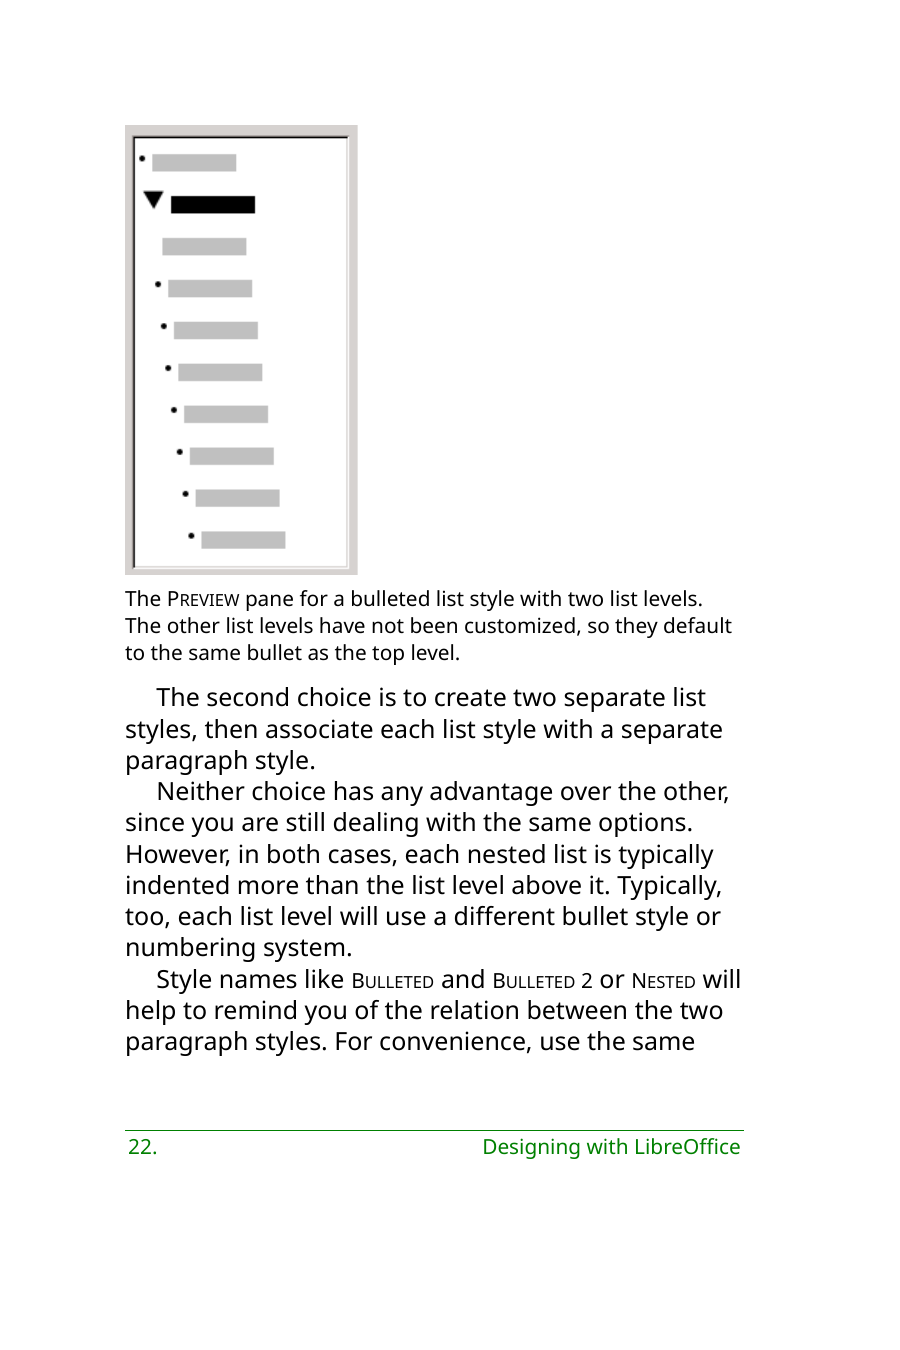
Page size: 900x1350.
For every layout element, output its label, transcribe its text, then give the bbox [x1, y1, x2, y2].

text Neither choice has any advantage over the other, since you are still dealing with the same options. However, in both cases, each nested list is typically indented more than the list level above it. Typically, too, each list level will use a different bullet style or numbering system. [125, 776, 744, 963]
text The second choice is to create two separate list styles, then associate each list style with a separate paragraph style. [125, 682, 744, 776]
table_cell The Preview pane for a bulleted list style with two list levels. The other list levels have not been customized, so they default to the same bullet as the top level. [125, 577, 744, 666]
text Style names like Bulleted and Bulleted 2 or Nested will help to remind you of the relation between the two paragraph styles. For convenience, use the same [125, 963, 744, 1057]
table_header [125, 125, 744, 577]
picture [125, 125, 358, 575]
